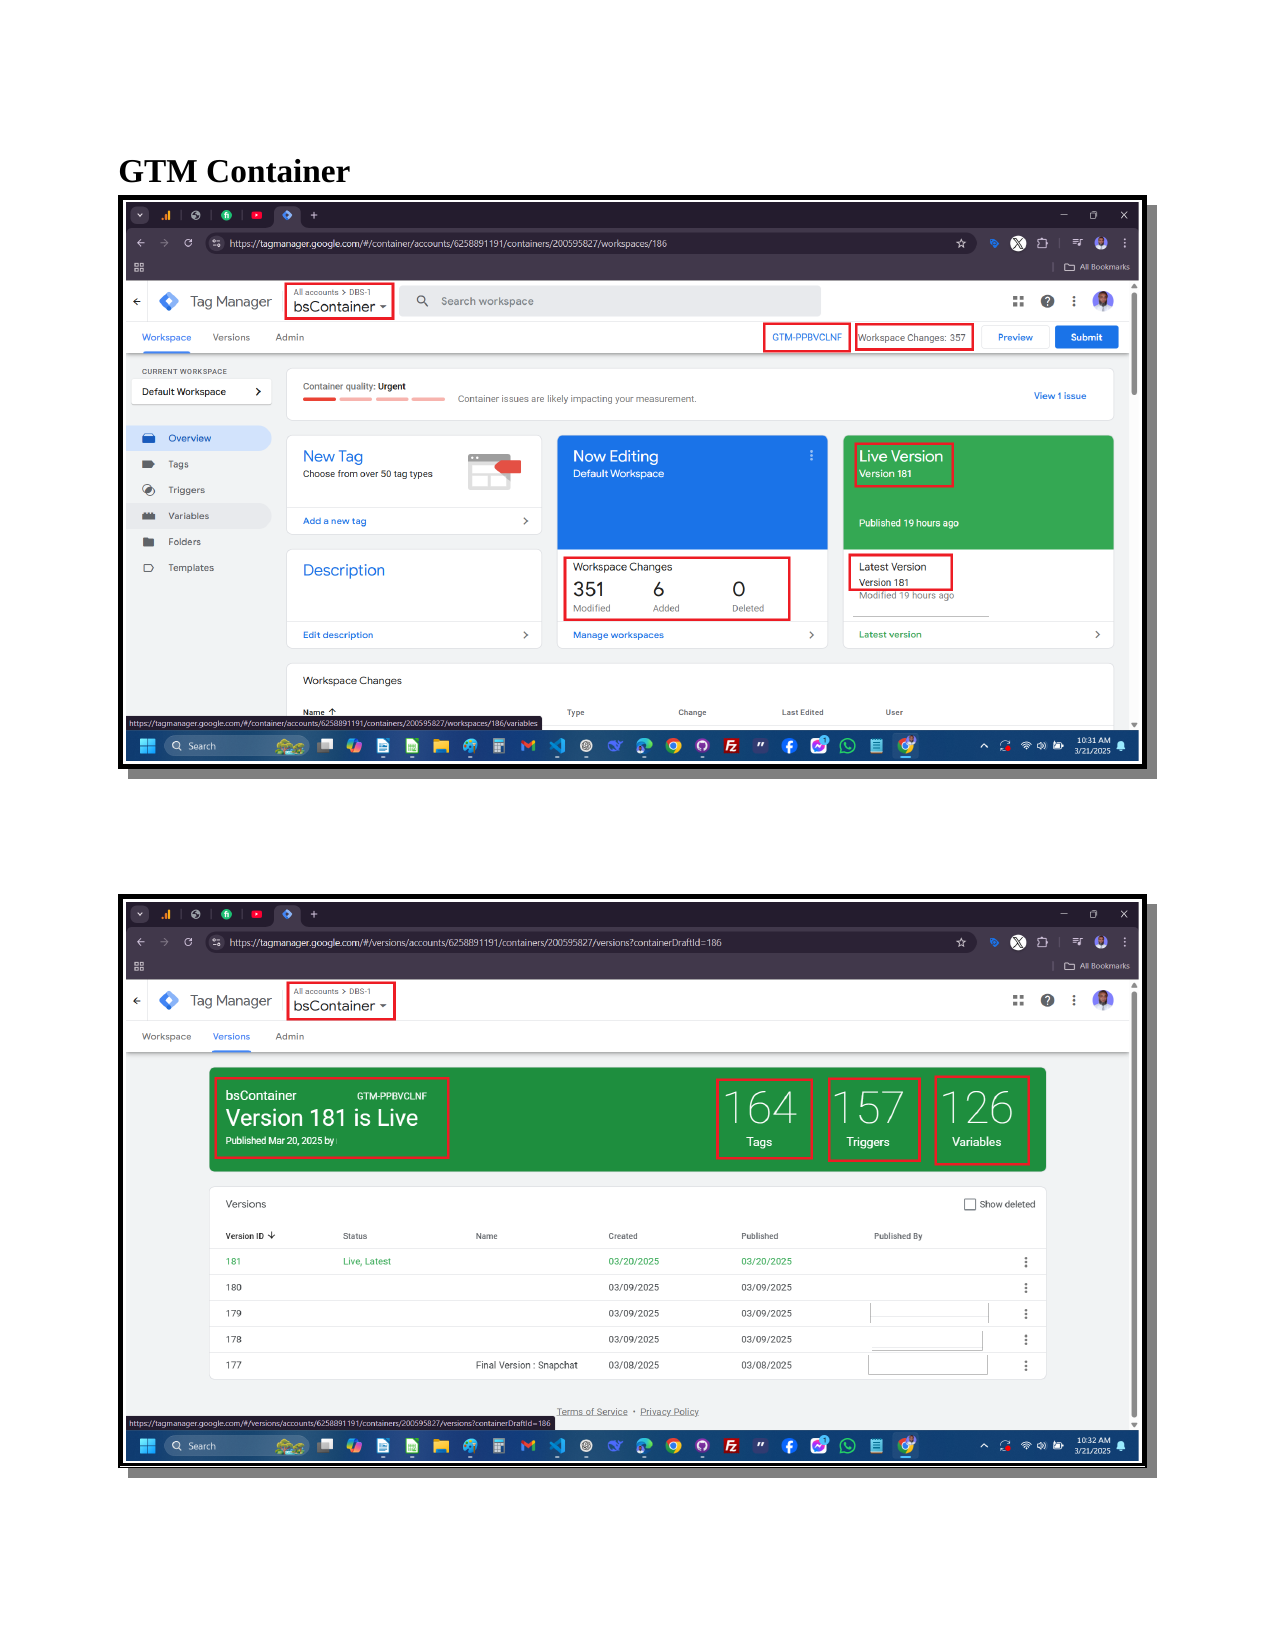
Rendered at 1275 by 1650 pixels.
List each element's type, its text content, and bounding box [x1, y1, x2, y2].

picture [126, 202, 1139, 761]
text [123, 200, 1142, 764]
picture [126, 902, 1139, 1461]
text GTM Container [118, 151, 1157, 189]
